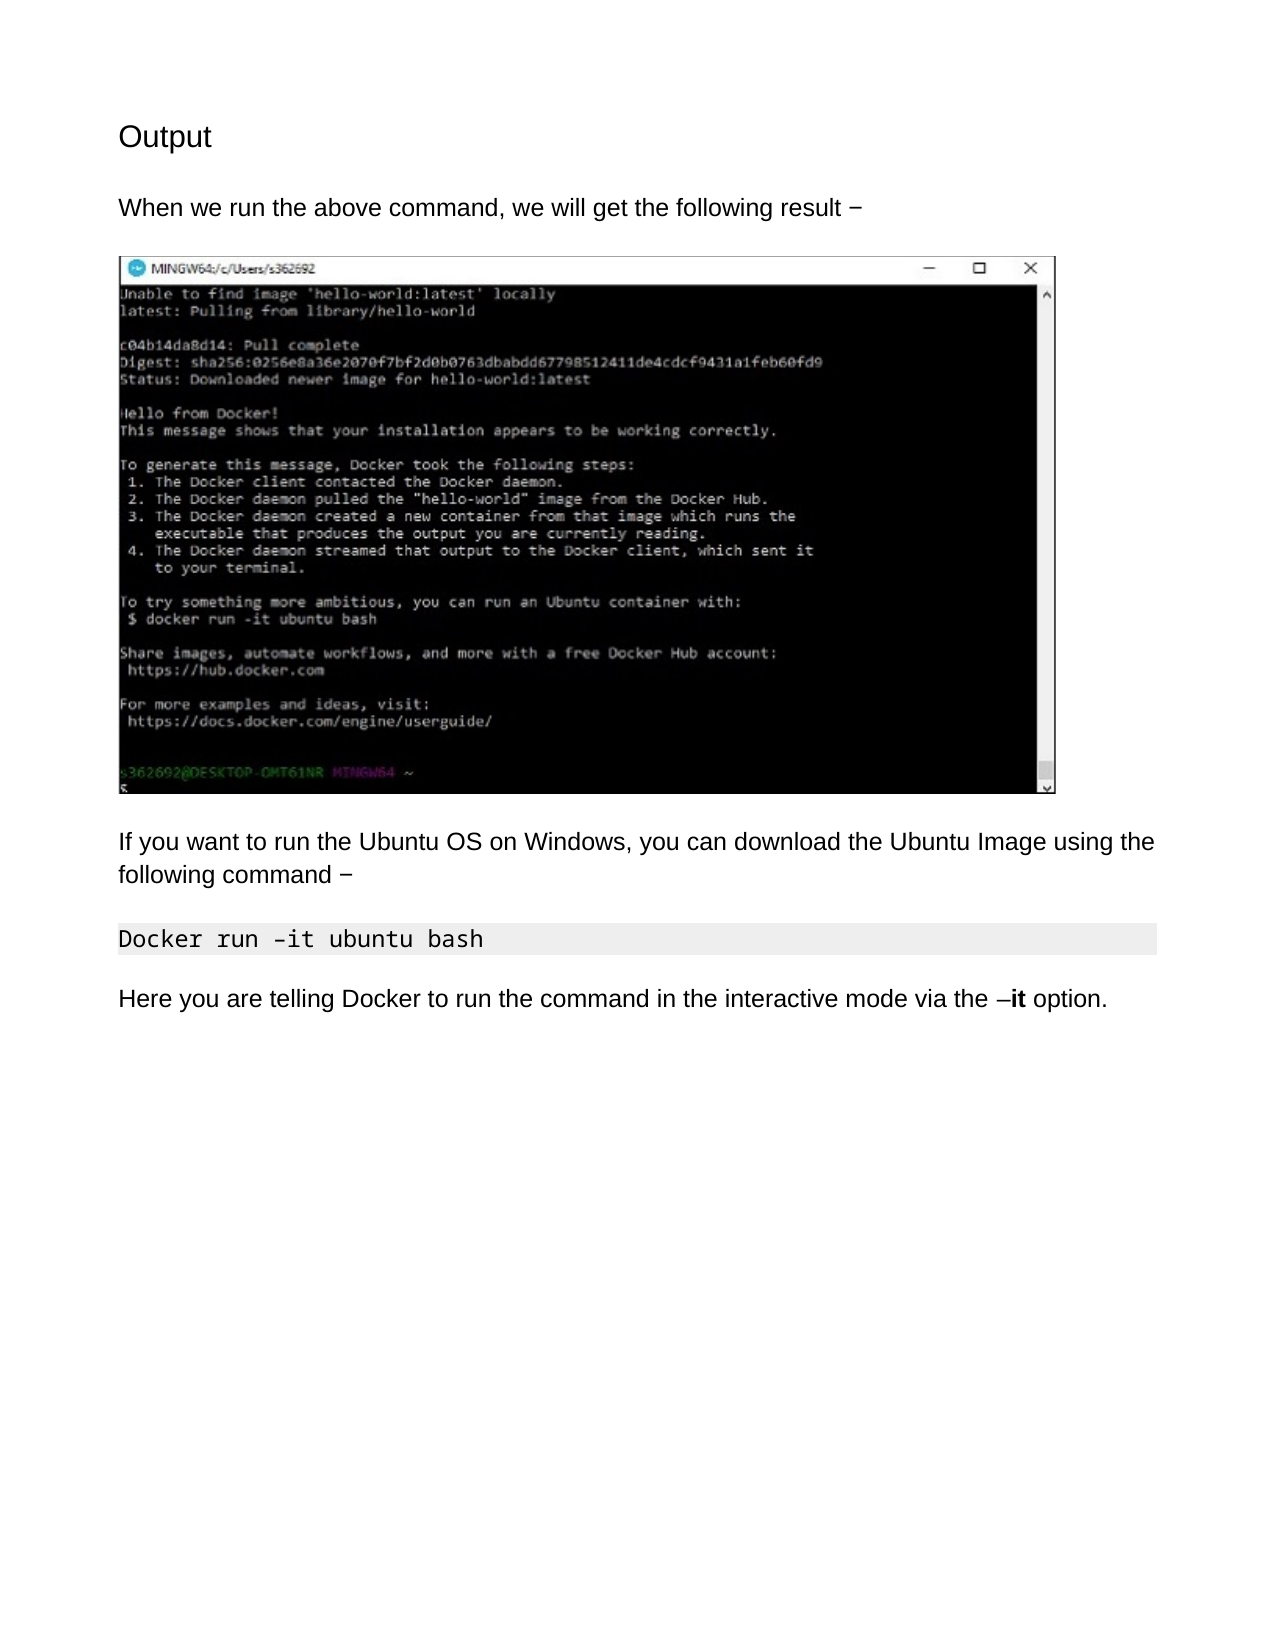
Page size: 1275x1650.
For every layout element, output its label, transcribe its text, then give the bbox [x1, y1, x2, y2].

text Docker run –it ubuntu bash [118, 923, 1157, 955]
subtitle Output [118, 118, 1157, 154]
picture [118, 256, 1056, 794]
text If you want to run the Ubuntu OS on Windows, you can download the Ubuntu Image using the following command − [118, 827, 1157, 889]
text Here you are telling Docker to run the command in the interactive mode via the –it option. [118, 984, 1157, 1013]
text When we run the above command, we will get the following result − [118, 193, 1157, 222]
